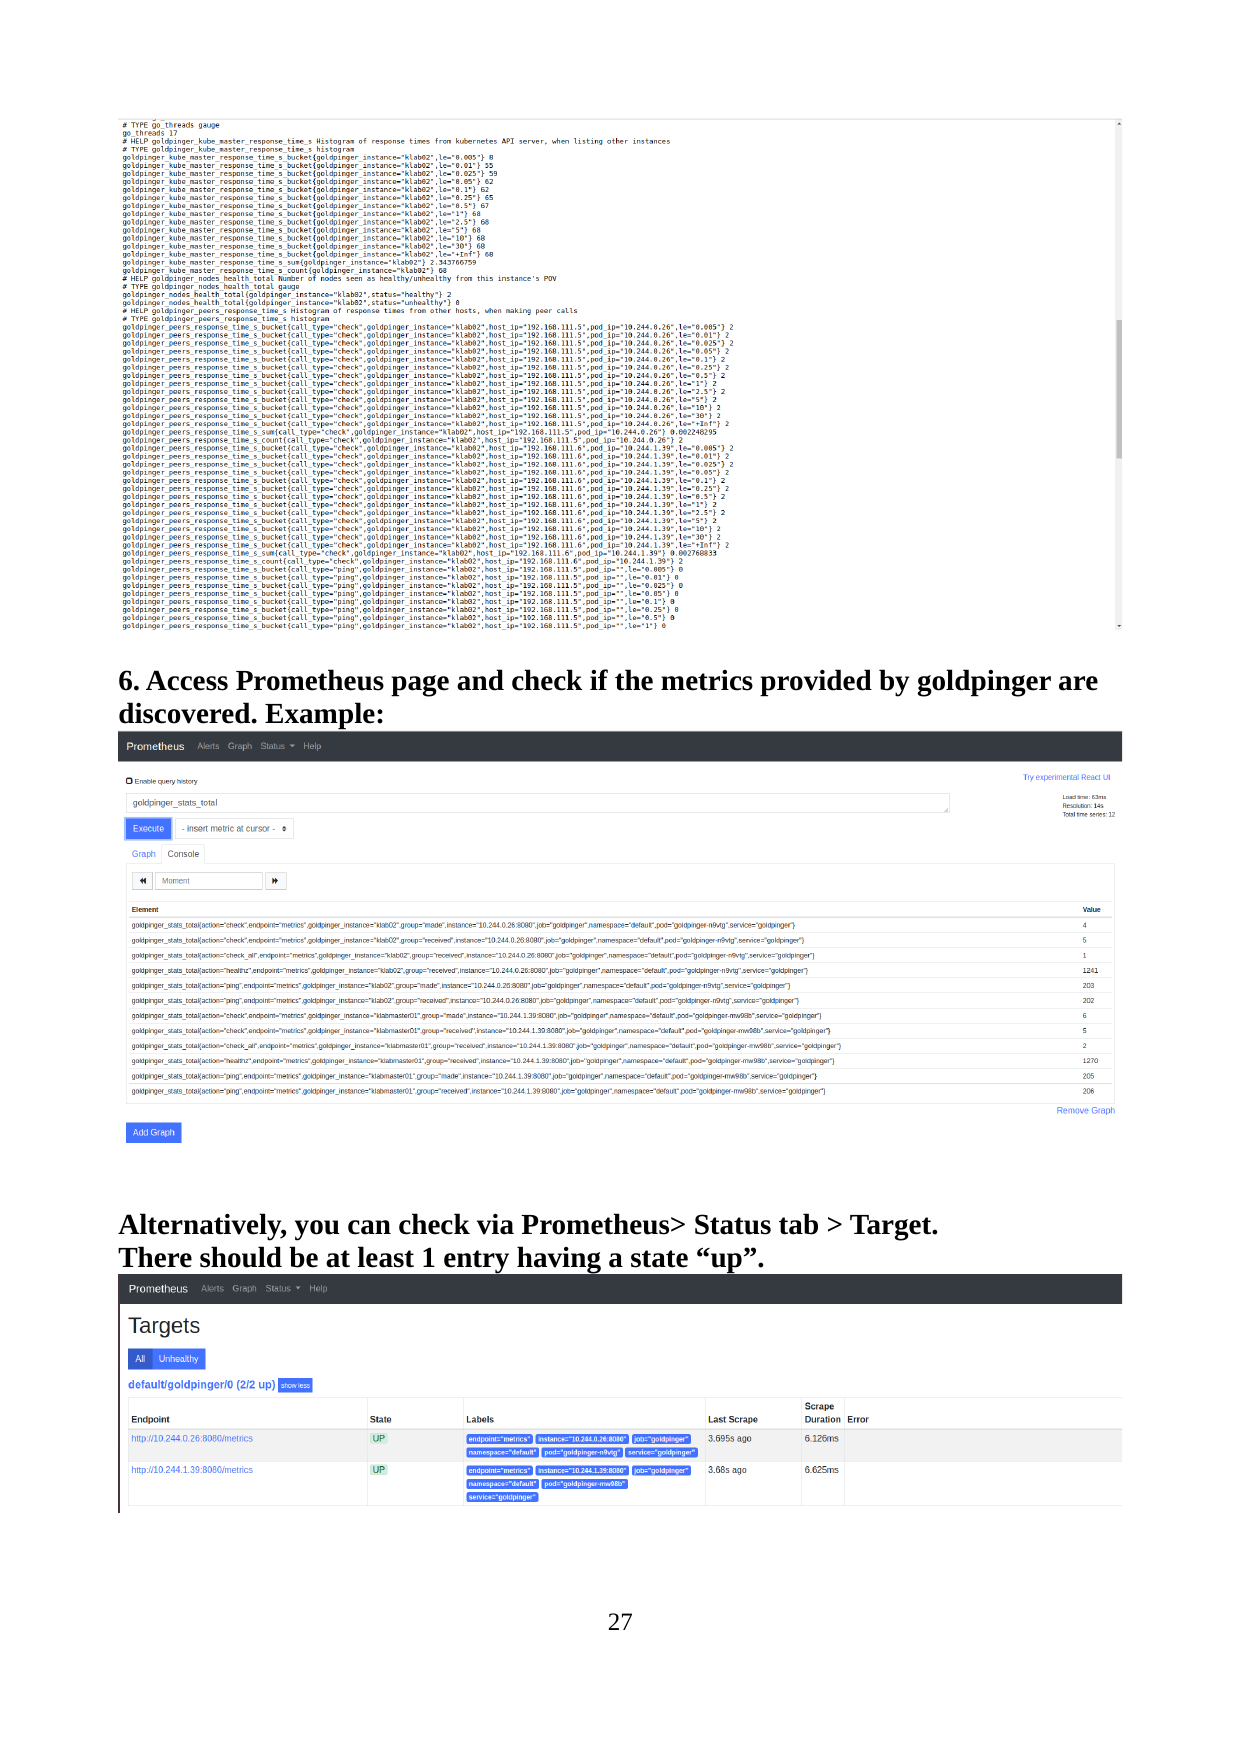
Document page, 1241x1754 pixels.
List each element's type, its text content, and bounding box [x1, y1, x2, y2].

text 6. Access Prometheus page and check if the metrics provided by goldpinger are discovered. Example: [118, 663, 1122, 730]
text Alternatively, you can check via Prometheus> Status tab > Target. [118, 1207, 1122, 1241]
picture [118, 730, 1123, 1174]
picture [118, 118, 1123, 630]
text There should be at least 1 entry having a state “up”. [118, 1241, 1122, 1274]
picture [118, 1274, 1123, 1513]
